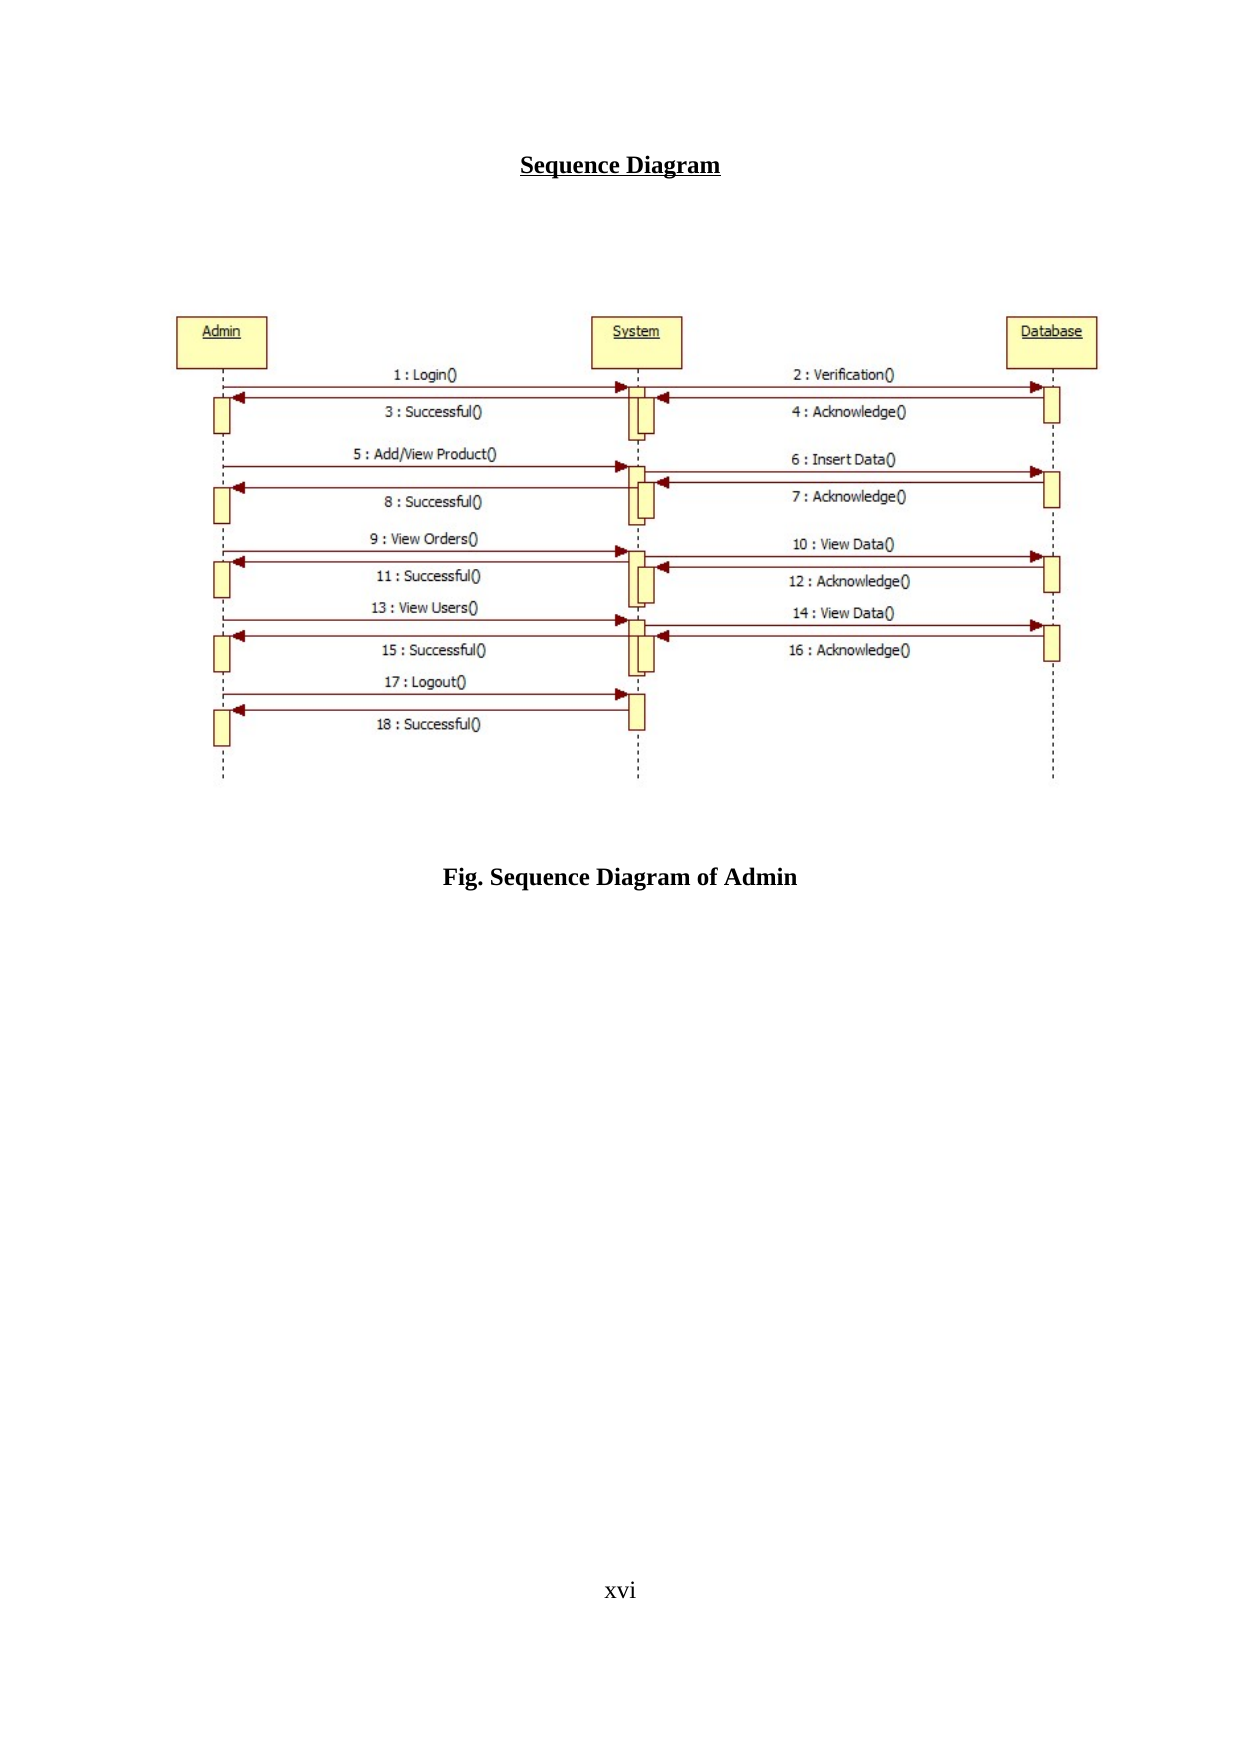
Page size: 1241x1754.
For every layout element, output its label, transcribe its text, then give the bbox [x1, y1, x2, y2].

list Sequence Diagram [150, 150, 1090, 179]
text Fig. Sequence Diagram of Admin [150, 862, 1090, 890]
picture [150, 290, 1124, 805]
